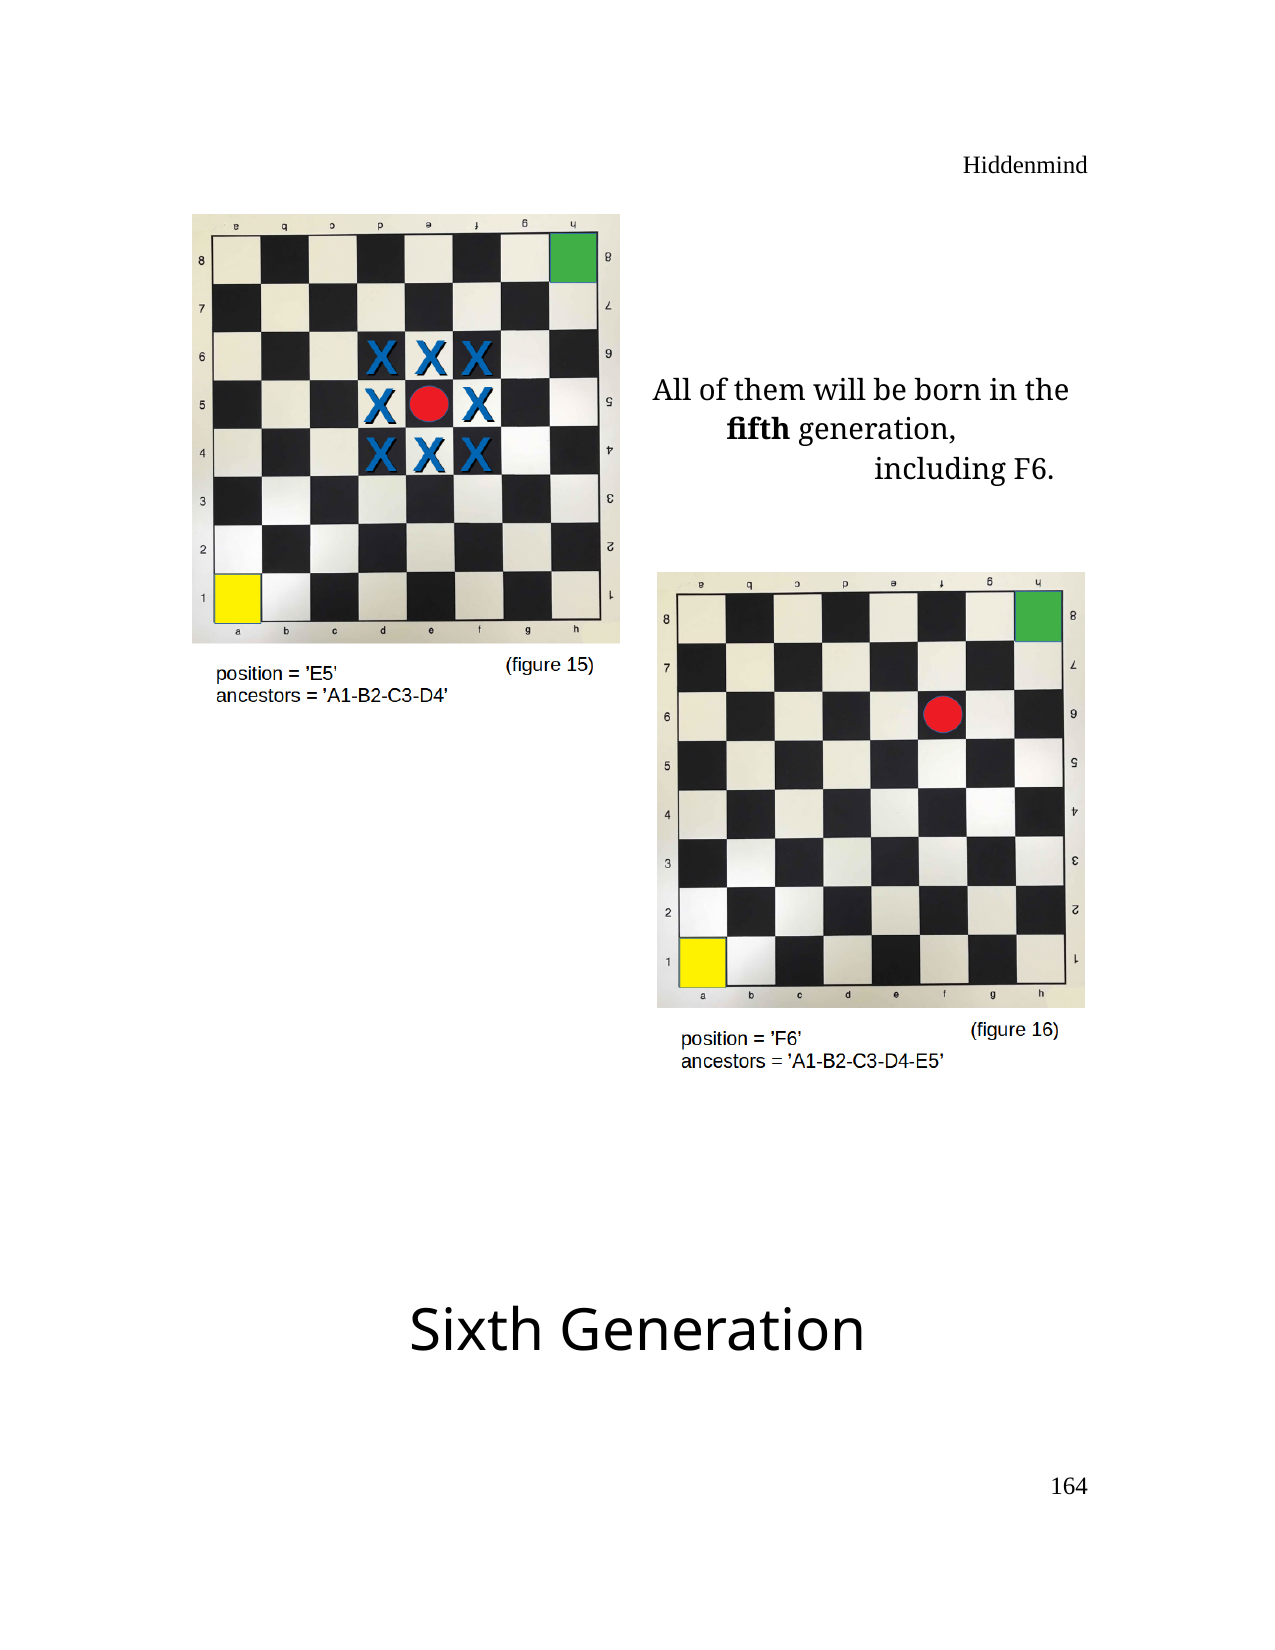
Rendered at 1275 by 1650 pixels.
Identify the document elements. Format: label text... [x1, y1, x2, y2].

text fifth generation, [652, 408, 1087, 448]
picture [187, 210, 623, 705]
text All of them will be born in the [652, 369, 1087, 408]
picture [652, 567, 1088, 1073]
text including F6. [652, 448, 1087, 488]
